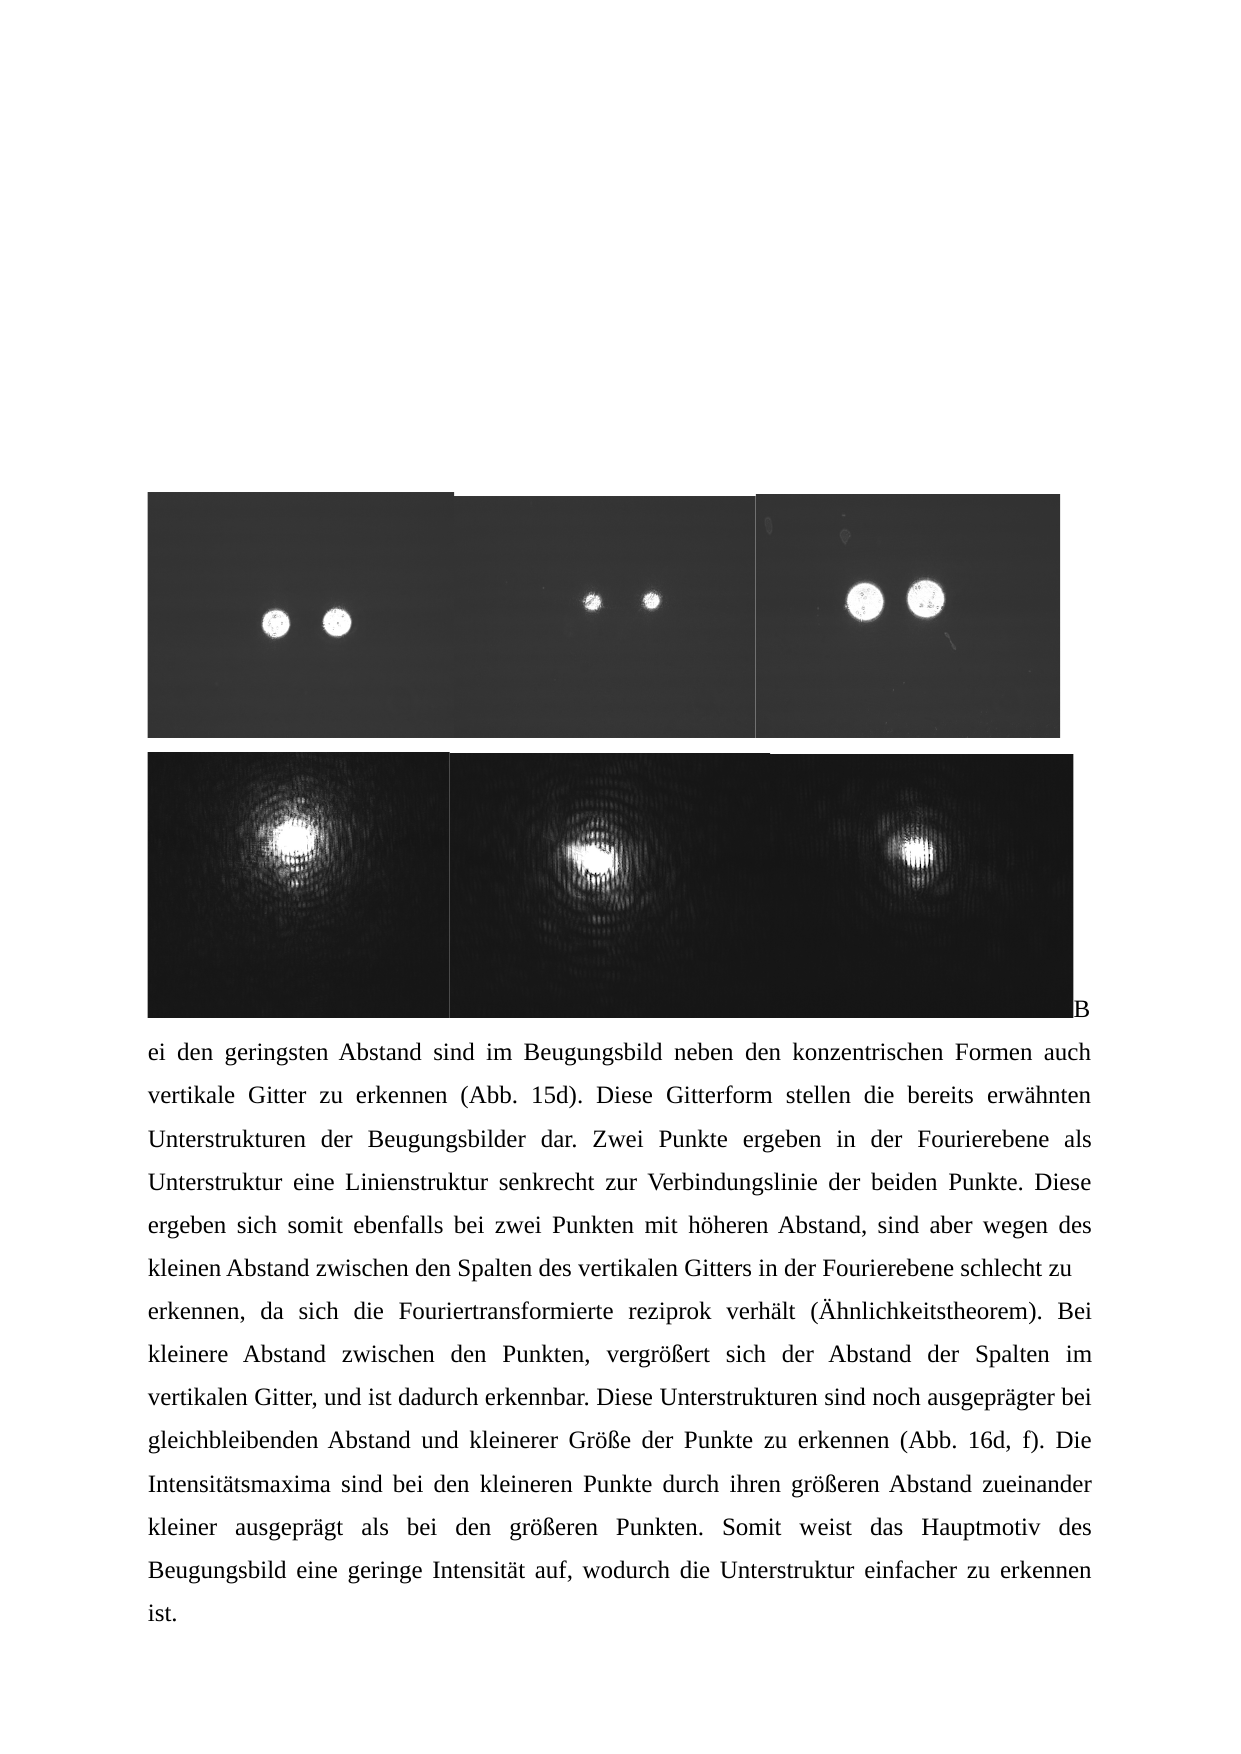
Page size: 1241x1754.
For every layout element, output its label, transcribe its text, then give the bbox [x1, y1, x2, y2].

picture [147, 752, 1074, 1018]
text erkennen, da sich die Fouriertransformierte reziprok verhält (Ähnlichkeitstheorem). Bei kleinere Abstand zwischen den Punkten, vergrößert sich der Abstand der Spalten im vertikalen Gitter, und ist dadurch erkennbar. Diese Unterstrukturen sind noch ausgeprägter bei gleichbleibenden Abstand und kleinerer Größe der Punkte zu erkennen (Abb. 16d, f). Die Intensitätsmaxima sind bei den kleineren Punkte durch ihren größeren Abstand zueinander kleiner ausgeprägt als bei den größeren Punkten. Somit weist das Hauptmotiv des Beugungsbild eine geringe Intensität auf, wodurch die Unterstruktur einfacher zu erkennen ist. [148, 1296, 1093, 1627]
text Bei den geringsten Abstand sind im Beugungsbild neben den konzentrischen Formen auch vertikale Gitter zu erkennen (Abb. 15d). Diese Gitterform stellen die bereits erwähnten Unterstrukturen der Beugungsbilder dar. Zwei Punkte ergeben in der Fourierebene als Unterstruktur eine Linienstruktur senkrecht zur Verbindungslinie der beiden Punkte. Diese ergeben sich somit ebenfalls bei zwei Punkten mit höheren Abstand, sind aber wegen des kleinen Abstand zwischen den Spalten des vertikalen Gitters in der Fourierebene schlecht zu [148, 493, 1093, 1282]
picture [147, 492, 1061, 738]
